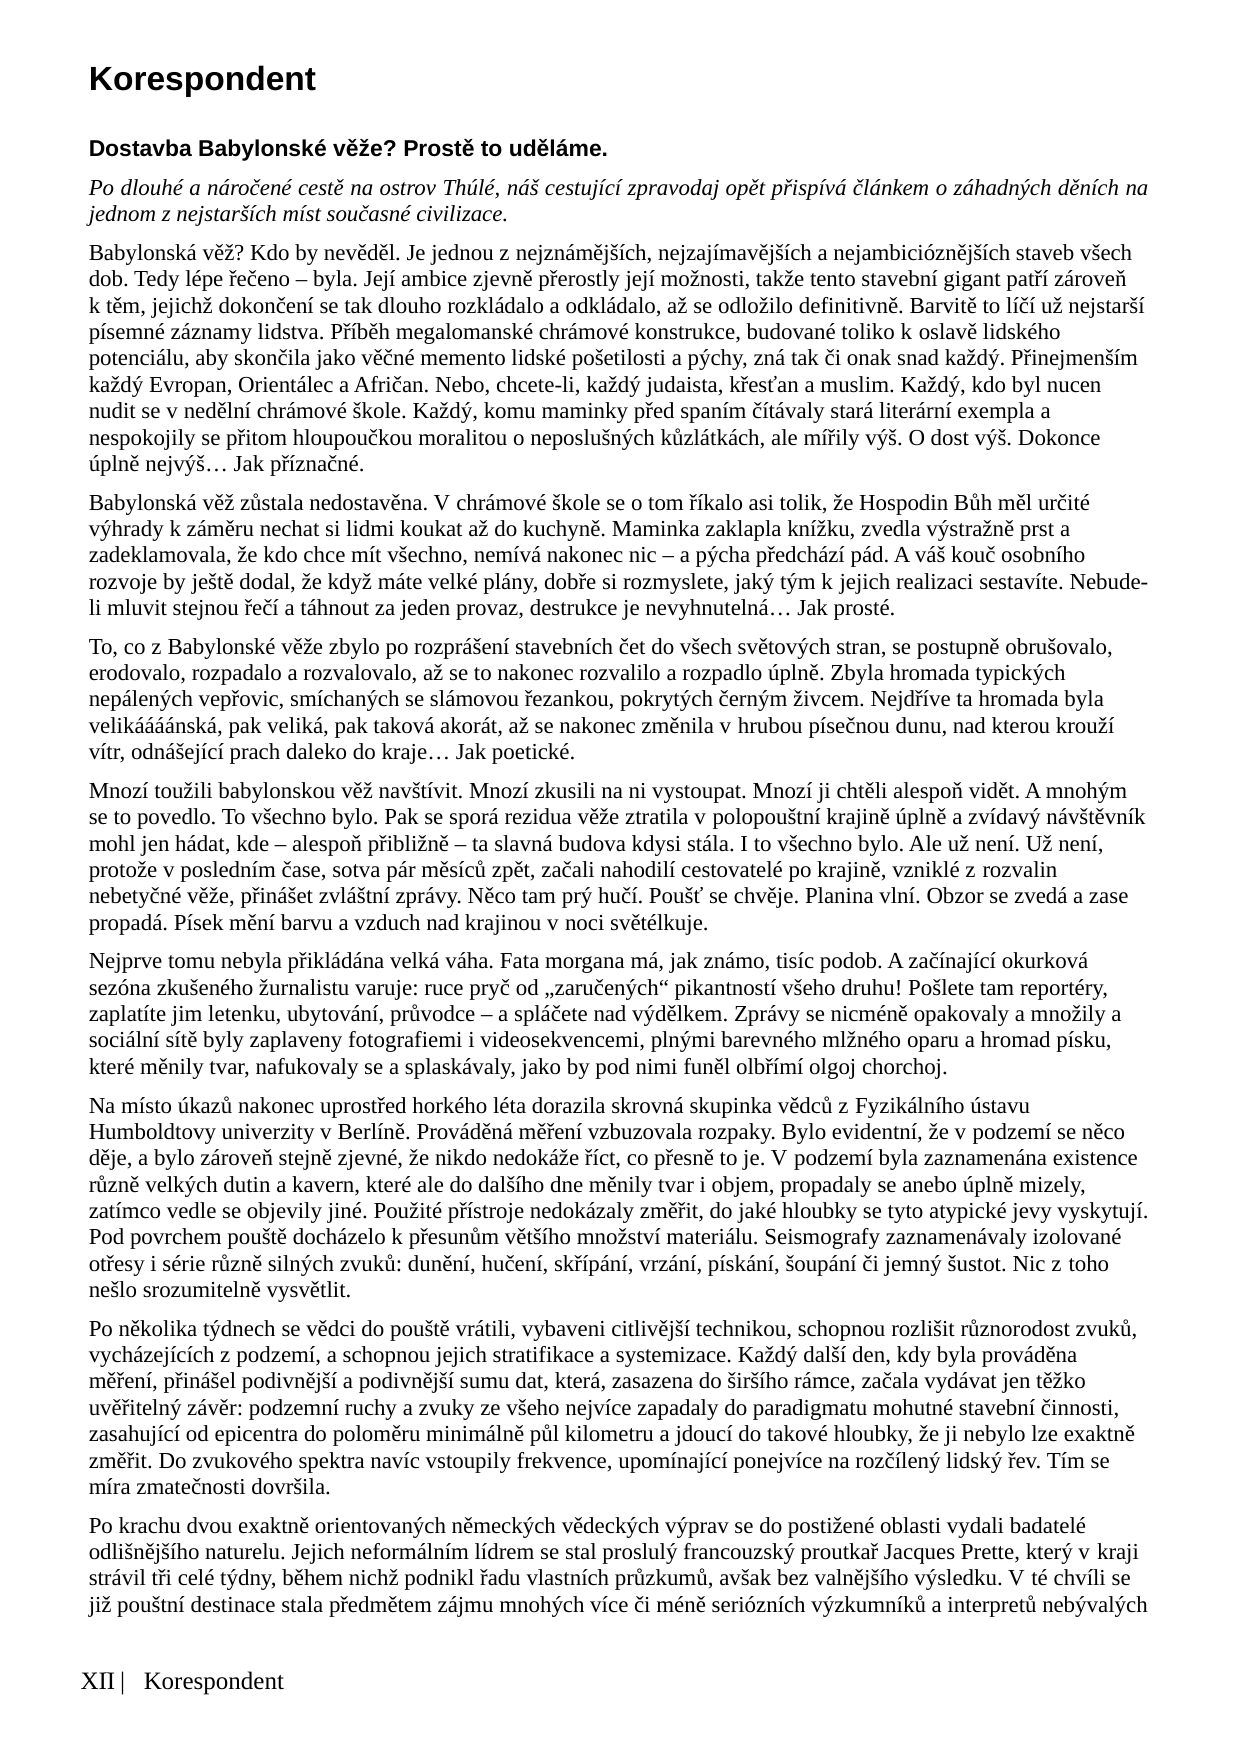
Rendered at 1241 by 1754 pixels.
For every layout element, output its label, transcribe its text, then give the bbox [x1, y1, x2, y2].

text Po dlouhé a náročené cestě na ostrov Thúlé, náš cestující zpravodaj opět přispívá článkem o záhadných děních na jednom z nejstarších míst současné civilizace. [88, 174, 1152, 227]
text To, co z Babylonské věže zbylo po rozprášení stavebních čet do všech světových stran, se postupně obrušovalo, erodovalo, rozpadalo a rozvalovalo, až se to nakonec rozvalilo a rozpadlo úplně. Zbyla hromada typických nepálených vepřovic, smíchaných se slámovou řezankou, pokrytých černým živcem. Nejdříve ta hromada byla velikáááánská, pak veliká, pak taková akorát, až se nakonec změnila v hrubou písečnou dunu, nad kterou krouží vítr, odnášející prach daleko do kraje… Jak poetické. [88, 633, 1152, 764]
text Babylonská věž? Kdo by nevěděl. Je jednou z nejznámějších, nejzajímavějších a nejambicióznějších staveb všech dob. Tedy lépe řečeno – byla. Její ambice zjevně přerostly její možnosti, takže tento stavební gigant patří zároveň k těm, jejichž dokončení se tak dlouho rozkládalo a odkládalo, až se odložilo definitivně. Barvitě to líčí už nejstarší písemné záznamy lidstva. Příběh megalomanské chrámové konstrukce, budované toliko k oslavě lidského potenciálu, aby skončila jako věčné memento lidské pošetilosti a pýchy, zná tak či onak snad každý. Přinejmenším každý Evropan, Orientálec a Afričan. Nebo, chcete-li, každý judaista, křesťan a muslim. Každý, kdo byl nucen nudit se v nedělní chrámové škole. Každý, komu maminky před spaním čítávaly stará literární exempla a nespokojily se přitom hloupoučkou moralitou o neposlušných kůzlátkách, ale mířily výš. O dost výš. Dokonce úplně nejvýš… Jak příznačné. [88, 239, 1152, 476]
text Nejprve tomu nebyla přikládána velká váha. Fata morgana má, jak známo, tisíc podob. A začínající okurková sezóna zkušeného žurnalistu varuje: ruce pryč od „zaručených“ pikantností všeho druhu! Pošlete tam reportéry, zaplatíte jim letenku, ubytování, průvodce – a spláčete nad výdělkem. Zprávy se nicméně opakovaly a množily a sociální sítě byly zaplaveny fotografiemi i videosekvencemi, plnými barevného mlžného oparu a hromad písku, které měnily tvar, nafukovaly se a splaskávaly, jako by pod nimi funěl olbřímí olgoj chorchoj. [88, 947, 1152, 1079]
text Mnozí toužili babylonskou věž navštívit. Mnozí zkusili na ni vystoupat. Mnozí ji chtěli alespoň vidět. A mnohým se to povedlo. To všechno bylo. Pak se sporá rezidua věže ztratila v polopouštní krajině úplně a zvídavý návštěvník mohl jen hádat, kde – alespoň přibližně – ta slavná budova kdysi stála. I to všechno bylo. Ale už není. Už není, protože v posledním čase, sotva pár měsíců zpět, začali nahodilí cestovatelé po krajině, vzniklé z rozvalin nebetyčné věže, přinášet zvláštní zprávy. Něco tam prý hučí. Poušť se chvěje. Planina vlní. Obzor se zvedá a zase propadá. Písek mění barvu a vzduch nad krajinou v noci světélkuje. [88, 777, 1152, 935]
text Po několika týdnech se vědci do pouště vrátili, vybaveni citlivější technikou, schopnou rozlišit různorodost zvuků, vycházejících z podzemí, a schopnou jejich stratifikace a systemizace. Každý další den, kdy byla prováděna měření, přinášel podivnější a podivnější sumu dat, která, zasazena do širšího rámce, začala vydávat jen těžko uvěřitelný závěr: podzemní ruchy a zvuky ze všeho nejvíce zapadaly do paradigmatu mohutné stavební činnosti, zasahující od epicentra do poloměru minimálně půl kilometru a jdoucí do takové hloubky, že ji nebylo lze exaktně změřit. Do zvukového spektra navíc vstoupily frekvence, upomínající ponejvíce na rozčílený lidský řev. Tím se míra zmatečnosti dovršila. [88, 1315, 1152, 1499]
subtitle Korespondent [88, 59, 1152, 98]
text Na místo úkazů nakonec uprostřed horkého léta dorazila skrovná skupinka vědců z Fyzikálního ústavu Humboldtovy univerzity v Berlíně. Prováděná měření vzbuzovala rozpaky. Bylo evidentní, že v podzemí se něco děje, a bylo zároveň stejně zjevné, že nikdo nedokáže říct, co přesně to je. V podzemí byla zaznamenána existence různě velkých dutin a kavern, které ale do dalšího dne měnily tvar i objem, propadaly se anebo úplně mizely, zatímco vedle se objevily jiné. Použité přístroje nedokázaly změřit, do jaké hloubky se tyto atypické jevy vyskytují. Pod povrchem pouště docházelo k přesunům většího množství materiálu. Seismografy zaznamenávaly izolované otřesy i série různě silných zvuků: dunění, hučení, skřípání, vrzání, pískání, šoupání či jemný šustot. Nic z toho nešlo srozumitelně vysvětlit. [88, 1092, 1152, 1302]
text Po krachu dvou exaktně orientovaných německých vědeckých výprav se do postižené oblasti vydali badatelé odlišnějšího naturelu. Jejich neformálním lídrem se stal proslulý francouzský proutkař Jacques Prette, který v kraji strávil tři celé týdny, během nichž podnikl řadu vlastních průzkumů, avšak bez valnějšího výsledku. V té chvíli se již pouštní destinace stala předmětem zájmu mnohých více či méně seriózních výzkumníků a interpretů nebývalých jevů, jejichž frekvence rostla extenzivně i intenzivně. Faktu, že „záhada pouště“, jak o ní konečně na konci září začal psát světový tisk, je lokalizována do prostoru bájné babylonské věže, se do té doby paradoxně nevěnovala pozornost. Jako první si toho všimli odborníci z univerzity v Tel Avivu, mající s podobným typem interpretací přirozenou zkušenost. Propojení lokalizace jevu s jeho specifickou povahou se v této chvíli věnuje tým významného lingvisty a starozákonního biblisty Jochanana Ocha. Výstupem jeho odborného snažení je zcela čerstvá zpráva, která byla včera dána k dispozici světovým agenturám a jejíž závěry byly prezentovány na tiskové videokonferenci se zástupci světových agentur. Informovány byly i redakce nejprestižnějších recenzovaných vědeckých i popularizačních periodik. [88, 1512, 1152, 1617]
text Babylonská věž zůstala nedostavěna. V chrámové škole se o tom říkalo asi tolik, že Hospodin Bůh měl určité výhrady k záměru nechat si lidmi koukat až do kuchyně. Maminka zaklapla knížku, zvedla výstražně prst a zadeklamovala, že kdo chce mít všechno, nemívá nakonec nic – a pýcha předchází pád. A váš kouč osobního rozvoje by ještě dodal, že když máte velké plány, dobře si rozmyslete, jaký tým k jejich realizaci sestavíte. Nebude-li mluvit stejnou řečí a táhnout za jeden provaz, destrukce je nevyhnutelná… Jak prosté. [88, 489, 1152, 620]
text Dostavba Babylonské věže? Prostě to uděláme. [88, 135, 1152, 161]
